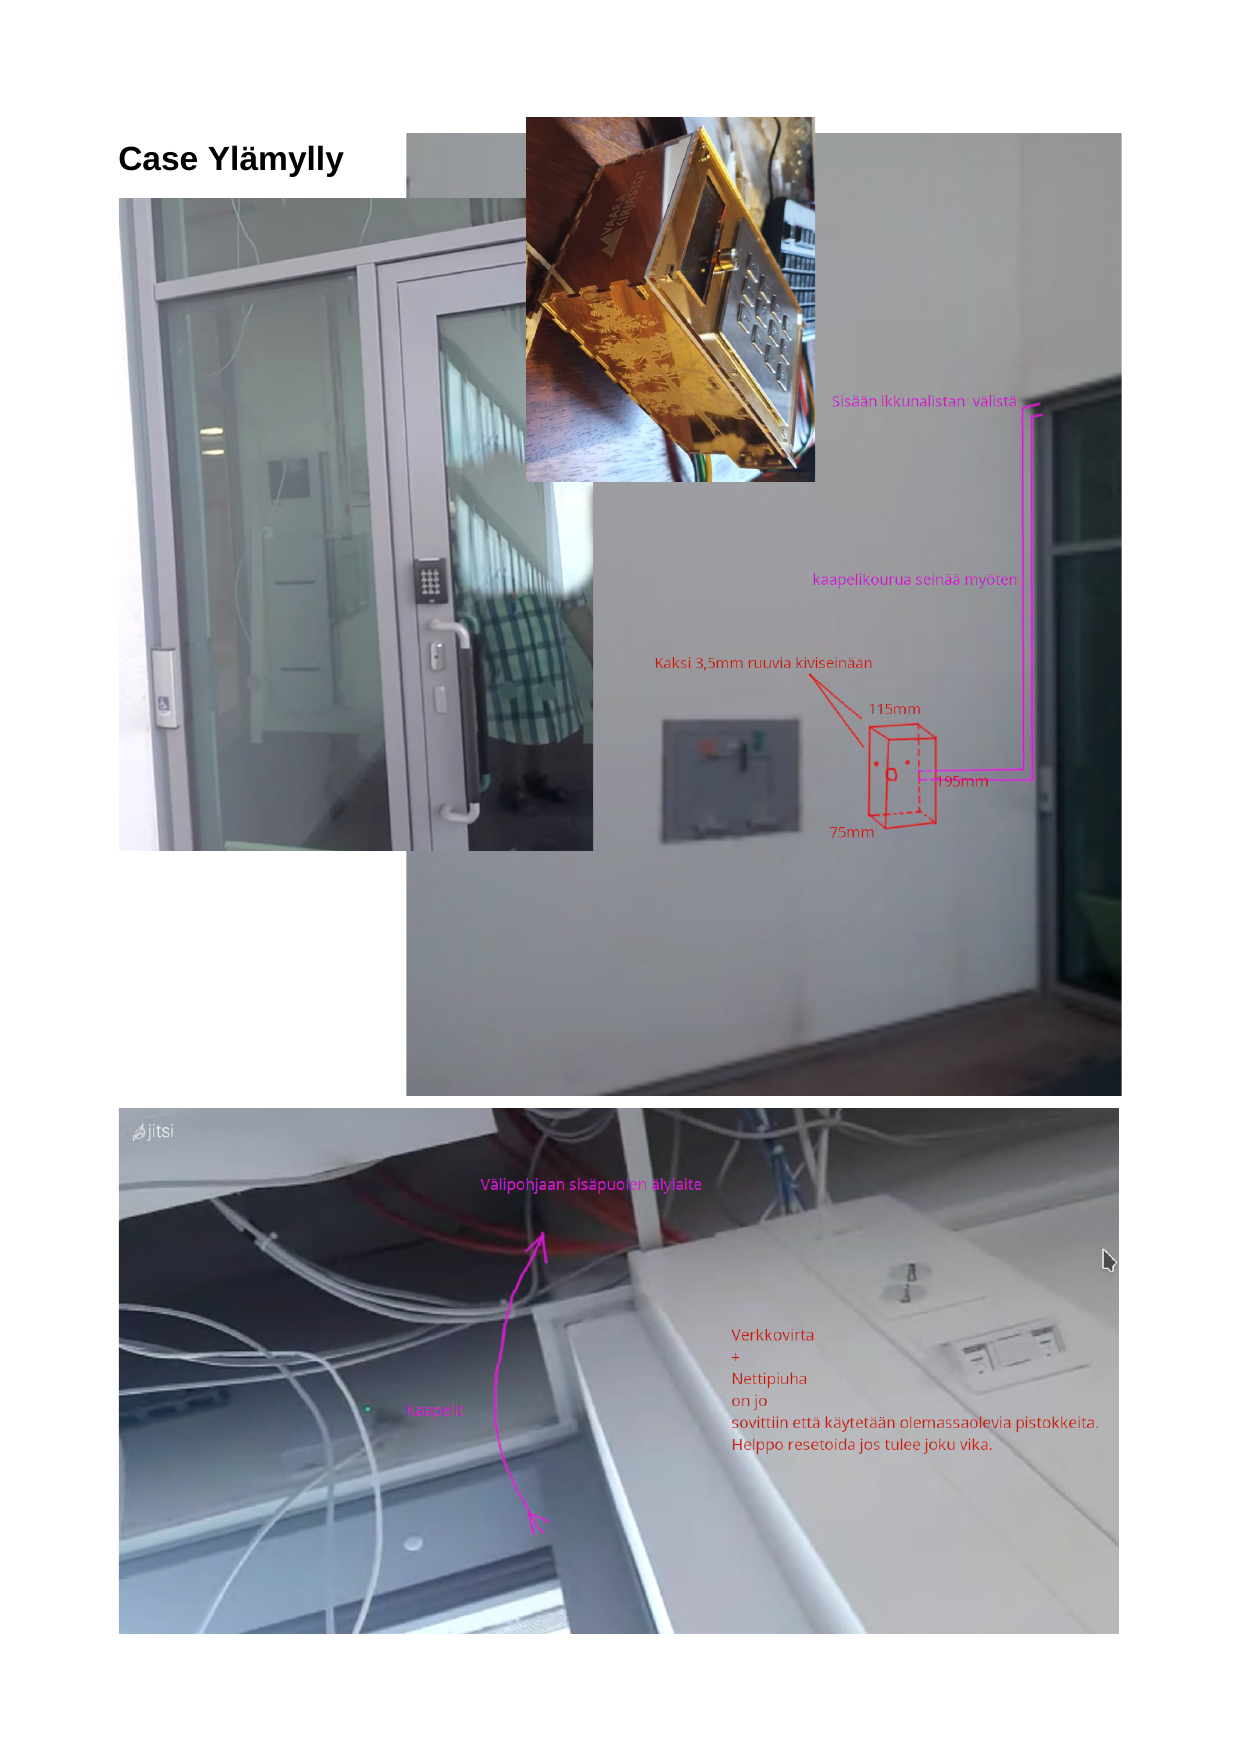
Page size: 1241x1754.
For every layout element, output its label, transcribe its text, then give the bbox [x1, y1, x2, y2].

picture [118, 1108, 1119, 1634]
picture [118, 117, 1122, 1096]
subtitle Case Ylämylly [118, 139, 406, 178]
